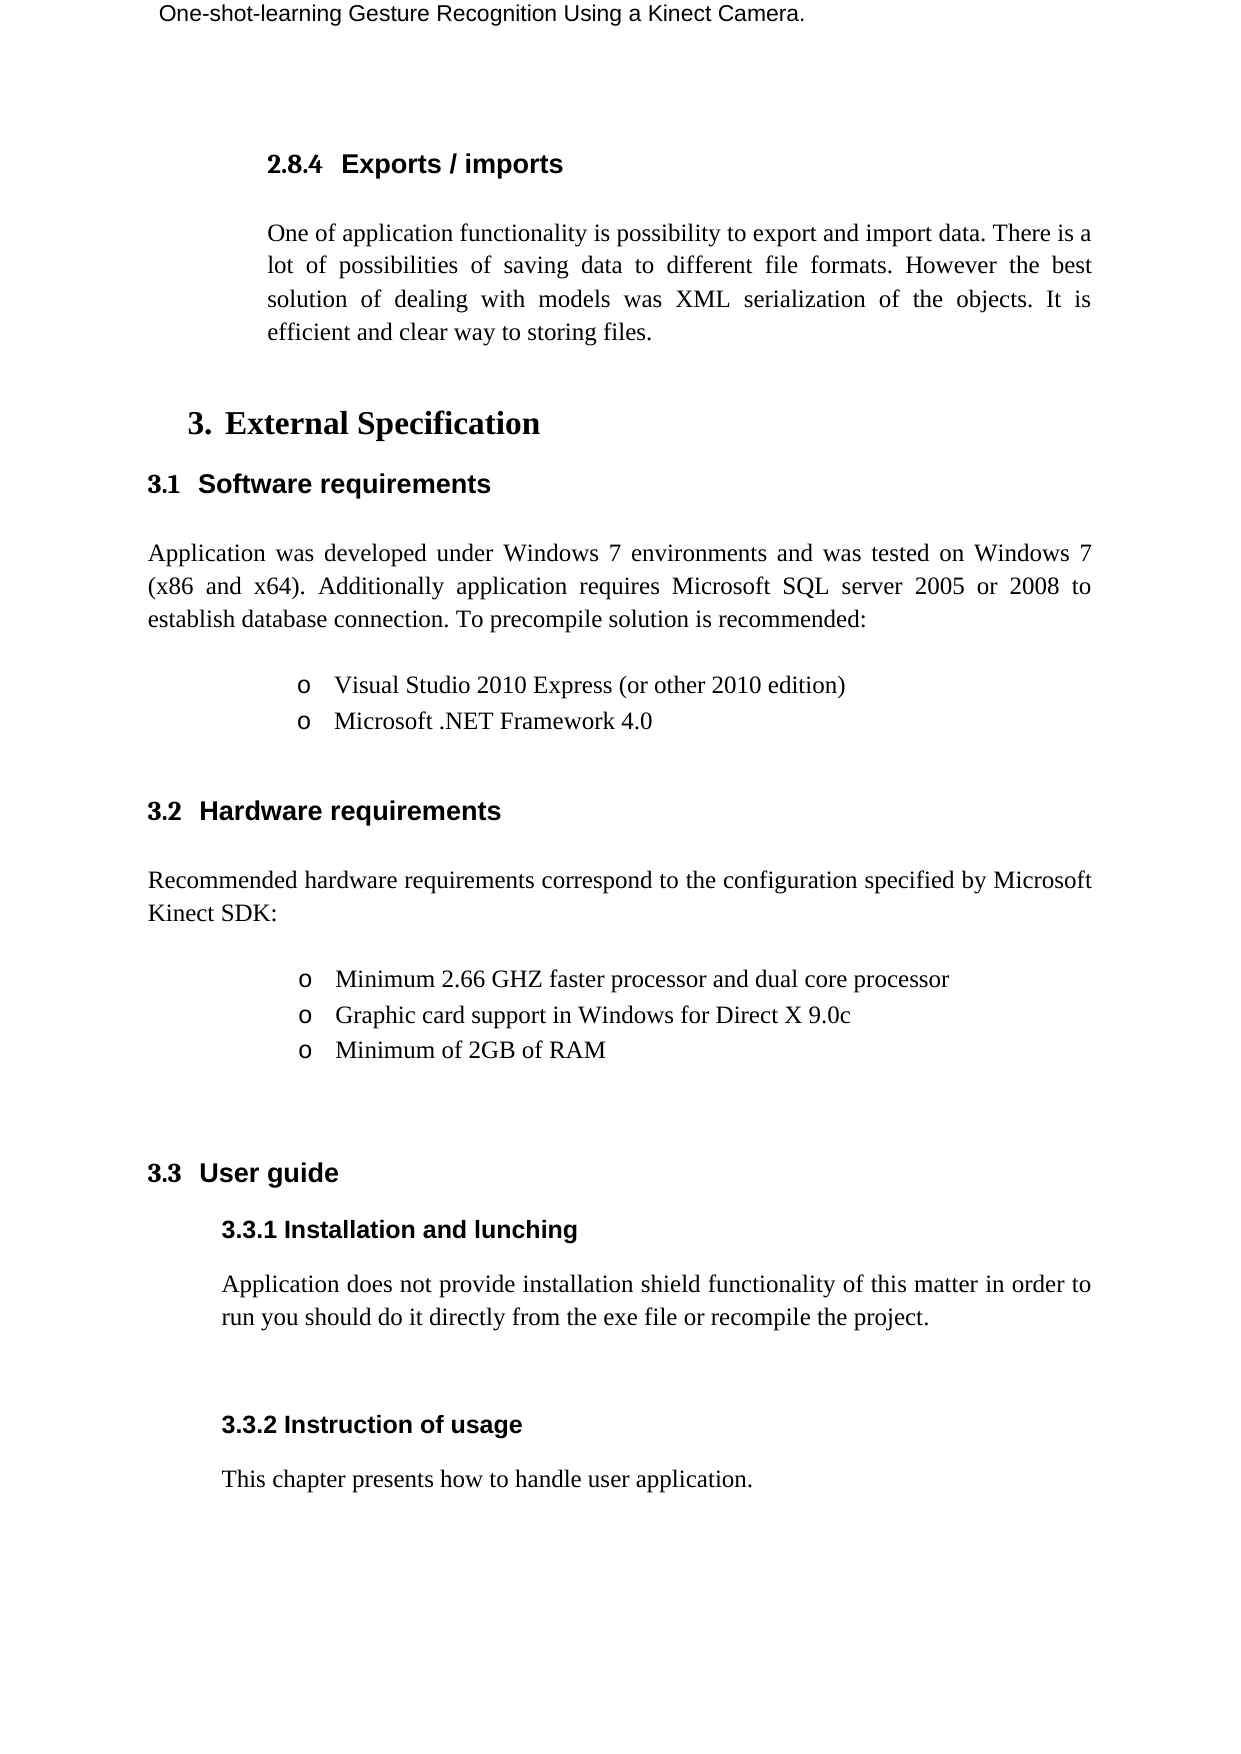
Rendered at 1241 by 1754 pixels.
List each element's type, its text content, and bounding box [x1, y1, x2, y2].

text Application was developed under Windows 7 environments and was tested on Windows 7 (x86 and x64). Additionally application requires Microsoft SQL server 2005 or 2008 to establish database connection. To precompile solution is recommended: [148, 538, 1093, 633]
text 2.8.4 Exports / imports [238, 148, 1093, 180]
list Minimum of 2GB of RAM [298, 1035, 1093, 1066]
list Graphic card support in Windows for Direct X 9.0c [298, 1000, 1093, 1031]
list Minimum 2.66 GHZ faster processor and dual core processor [298, 964, 1093, 995]
text 3.2 Hardware requirements [148, 795, 1093, 827]
text 3.3.2 Instruction of usage [221, 1410, 1093, 1438]
text Recommended hardware requirements correspond to the configuration specified by Microsoft Kinect SDK: [148, 865, 1093, 927]
text 3.3.1 Installation and lunching [148, 1215, 1093, 1244]
list External Specification [187, 403, 1093, 442]
text 3.1 Software requirements [148, 468, 1093, 501]
text Application does not provide installation shield functionality of this matter in order to run you should do it directly from the exe file or recompile the project. [221, 1269, 1093, 1331]
text 3.3 User guide [148, 1157, 1093, 1189]
list Microsoft .NET Framework 4.0 [296, 706, 1093, 737]
text This chapter presents how to handle user application. [221, 1464, 1093, 1492]
list Visual Studio 2010 Express (or other 2010 edition) [296, 671, 1093, 701]
text One of application functionality is possibility to export and import data. There is a lot of possibilities of saving data to different file formats. However the best solution of dealing with models was XML serialization of the objects. It is efficient and clear way to storing files. [267, 218, 1093, 345]
